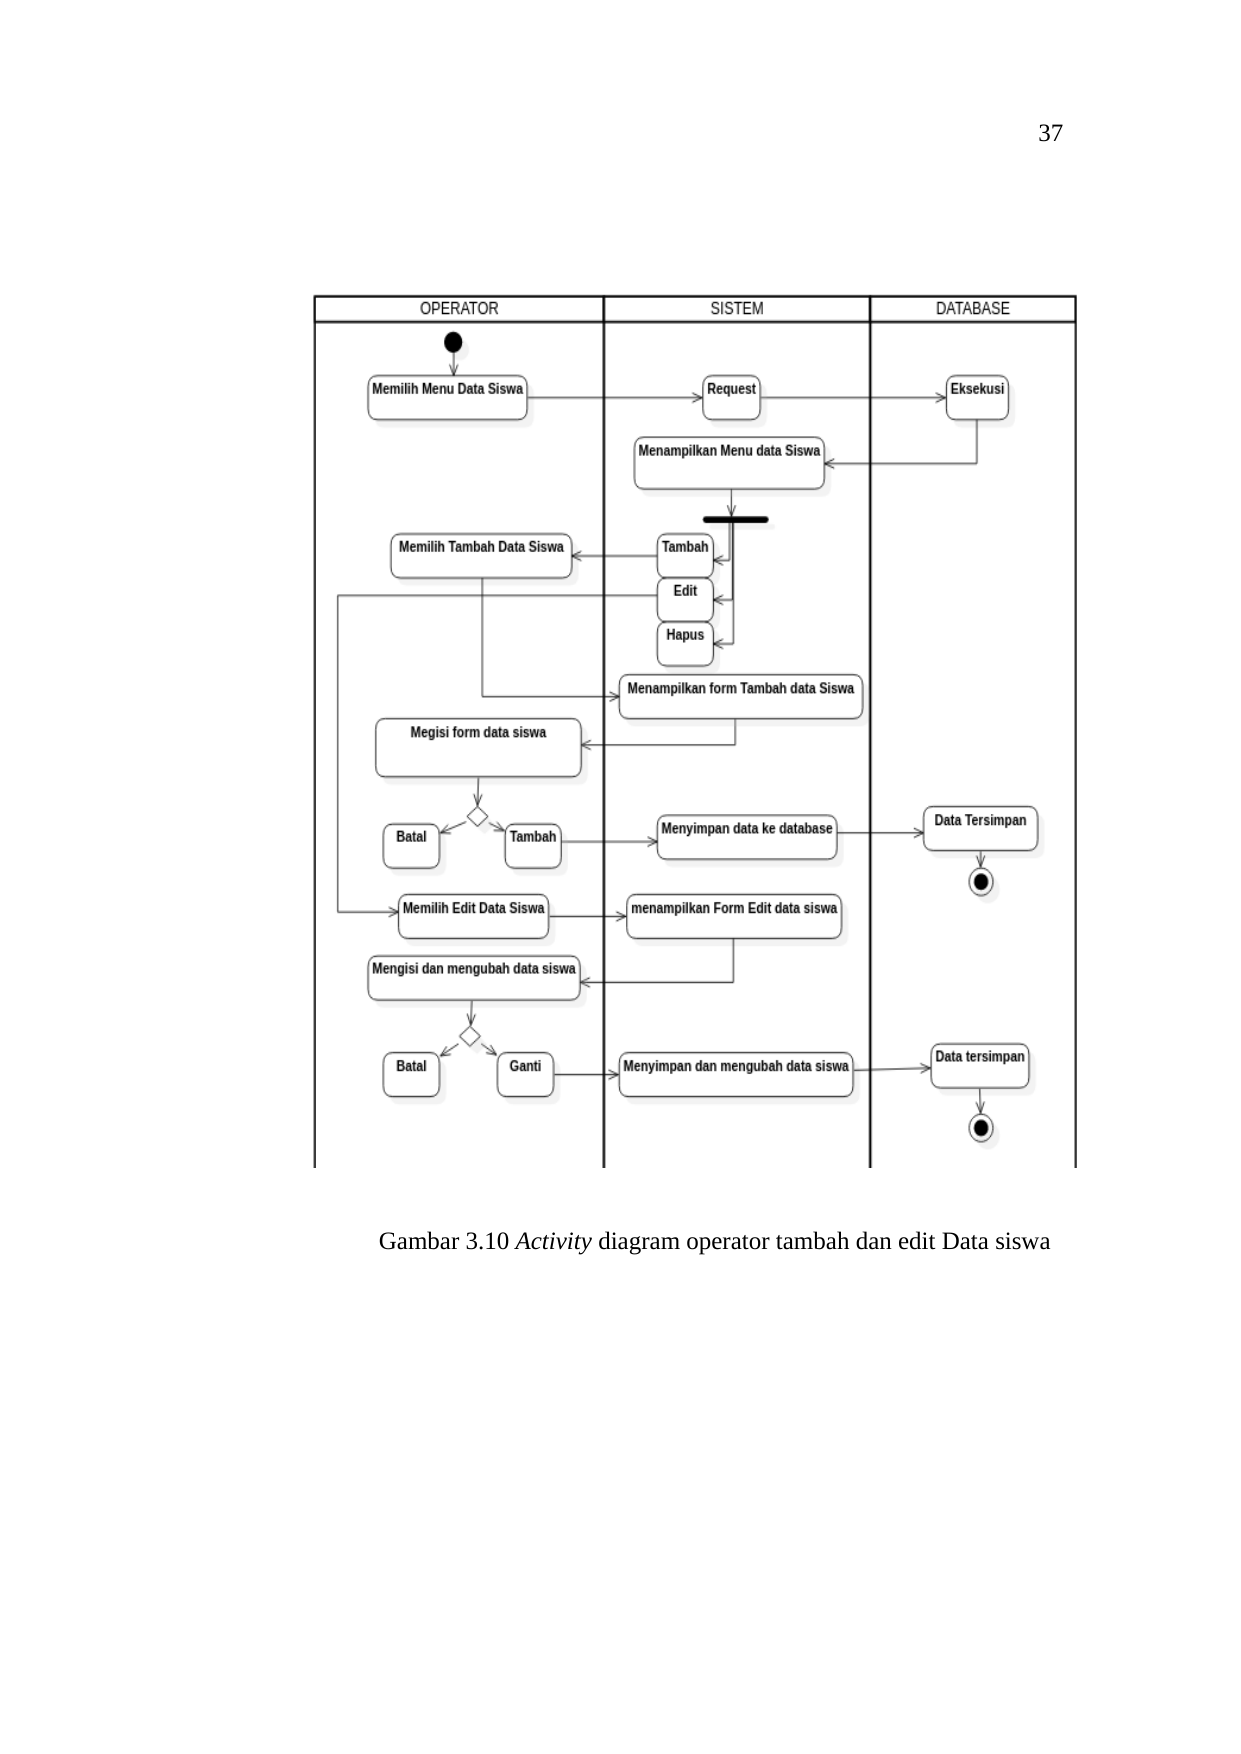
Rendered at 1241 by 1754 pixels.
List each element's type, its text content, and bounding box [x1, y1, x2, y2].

list Gambar 3.10 Activity diagram operator tambah dan edit Data siswa [366, 1226, 1063, 1254]
picture [307, 281, 915, 1168]
